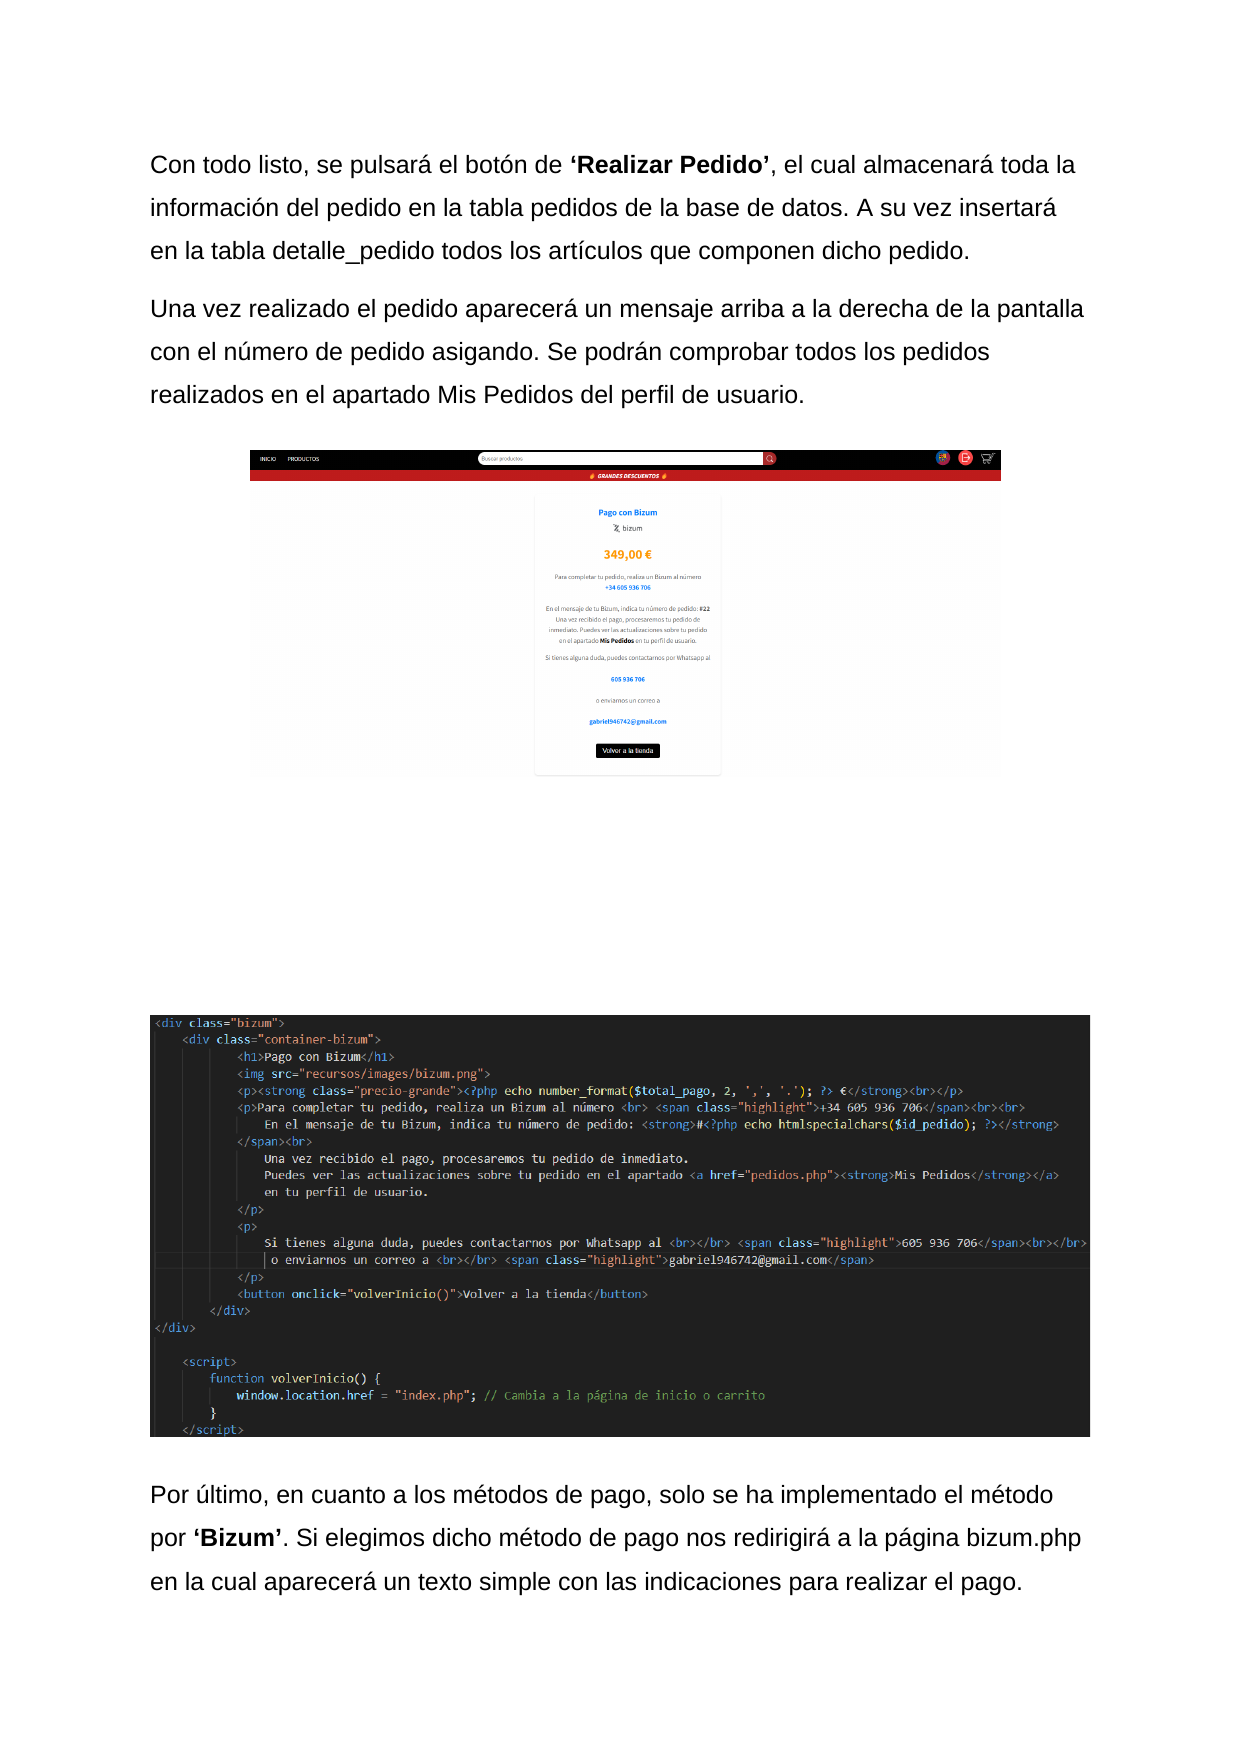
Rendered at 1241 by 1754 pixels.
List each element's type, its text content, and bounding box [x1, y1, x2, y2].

text Con todo listo, se pulsará el botón de ‘Realizar Pedido’, el cual almacenará toda la información del pedido en la tabla pedidos de la base de datos. A su vez insertará en la tabla detalle_pedido todos los artículos que componen dicho pedido. [150, 150, 1090, 265]
text Por último, en cuanto a los métodos de pago, solo se ha implementado el método por ‘Bizum’. Si elegimos dicho método de pago nos redirigirá a la página bizum.php en la cual aparecerá un texto simple con las indicaciones para realizar el pago. [150, 1437, 1090, 1595]
text Una vez realizado el pedido aparecerá un mensaje arriba a la derecha de la pantalla con el número de pedido asigando. Se podrán comprobar todos los pedidos realizados en el apartado Mis Pedidos del perfil de usuario. [150, 294, 1090, 409]
picture [150, 1015, 1091, 1437]
picture [250, 450, 1001, 777]
